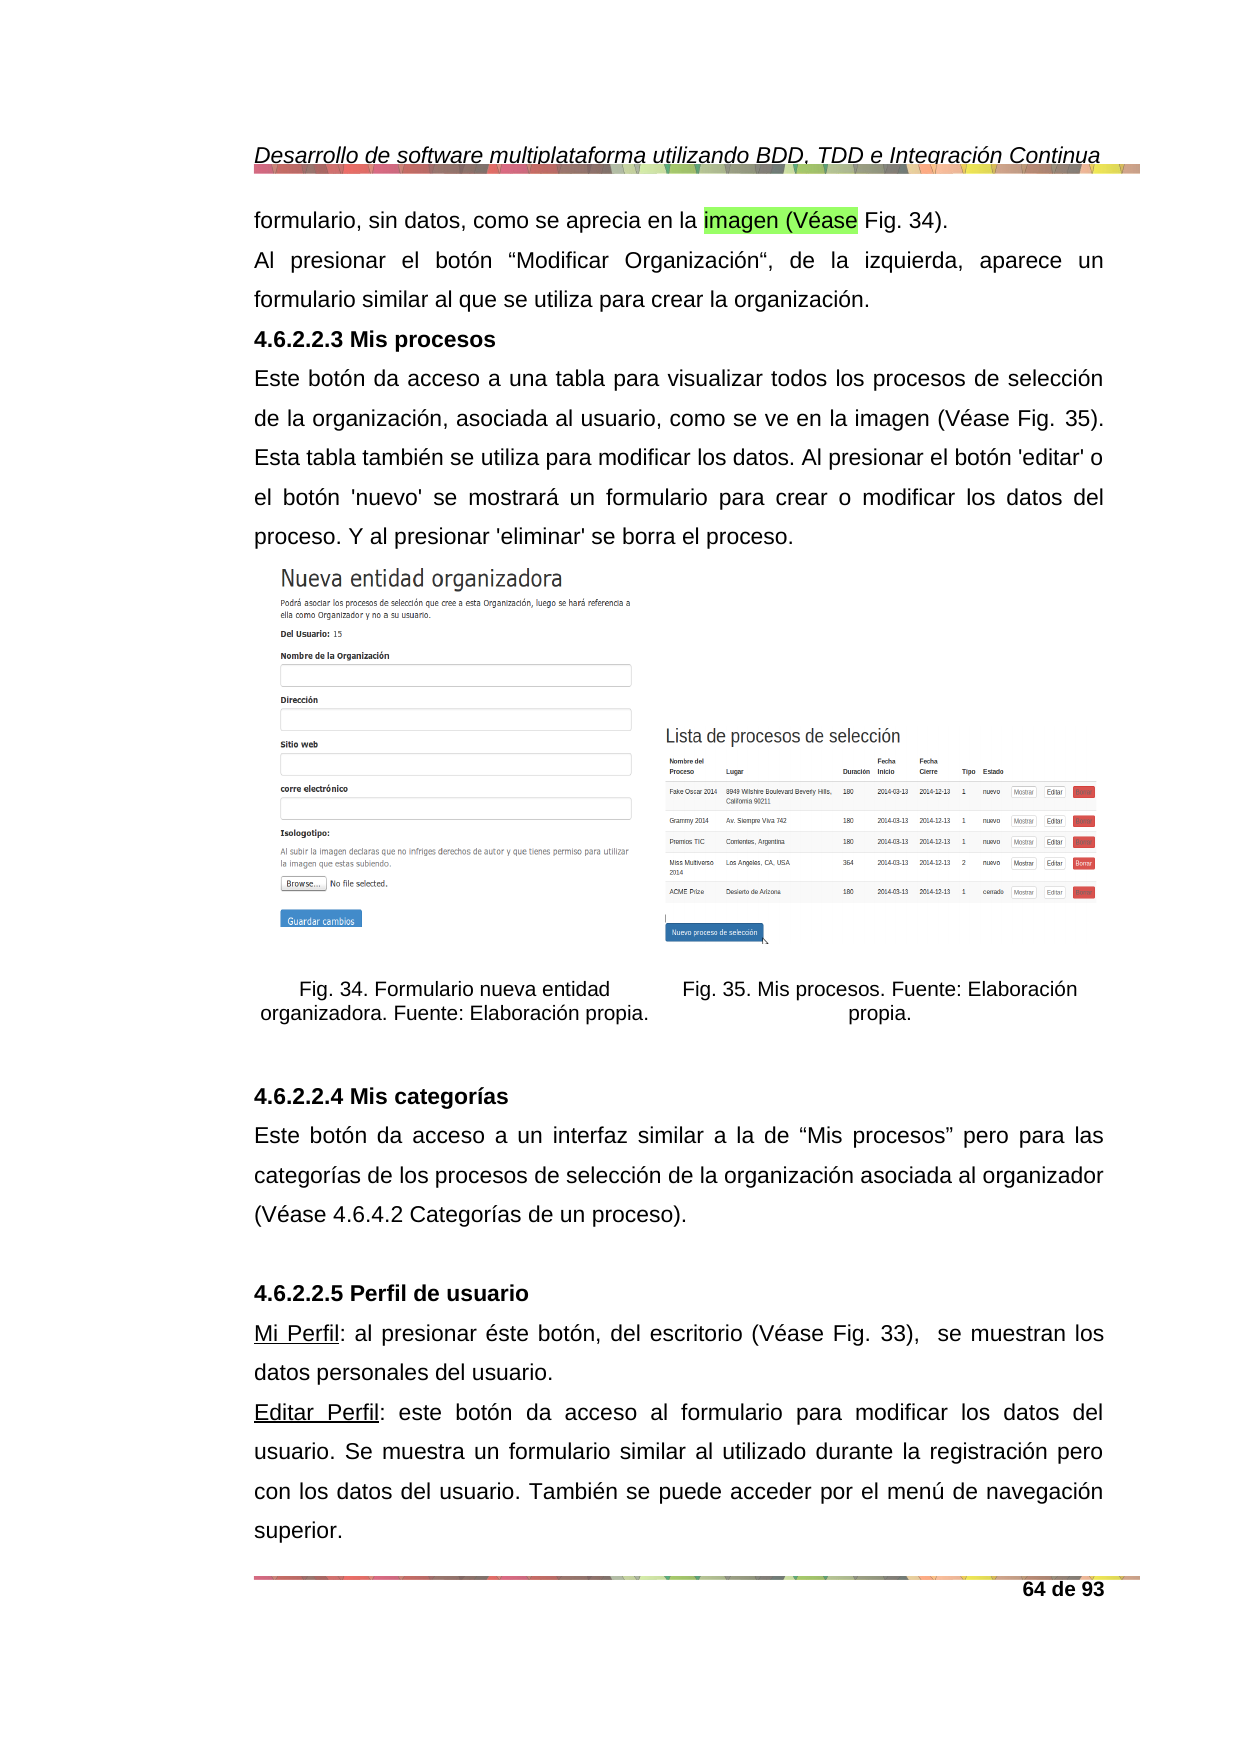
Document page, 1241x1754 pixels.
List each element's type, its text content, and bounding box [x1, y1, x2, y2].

text Este botón da acceso a una tabla para visualizar todos los procesos de selección de la organización, asociada al usuario, como se ve en la imagen (Véase Fig. 35). Esta tabla también se utiliza para modificar los datos. Al presionar el botón 'editar' o el botón 'nuevo' se mostrará un formulario para crear o modificar los datos del proceso. Y al presionar 'eliminar' se borra el proceso. [254, 365, 1104, 549]
text 4.6.2.2.3 Mis procesos [254, 326, 1104, 352]
text Mi Perfil: al presionar éste botón, del escritorio (Véase Fig. 33), se muestran los datos personales del usuario. [254, 1320, 1104, 1386]
text Este botón da acceso a un interfaz similar a la de “Mis procesos” pero para las categorías de los procesos de selección de la organización asociada al organizador (Véase 4.6.4.2 Categorías de un proceso). [254, 1122, 1104, 1228]
picture [277, 568, 633, 927]
text Al presionar el botón “Modificar Organización“, de la izquierda, aparece un formulario similar al que se utiliza para crear la organización. [254, 247, 1104, 313]
text 4.6.2.2.4 Mis categorías [254, 1083, 1104, 1109]
text 4.6.2.2.5 Perfil de usuario [254, 1280, 1104, 1307]
table_cell Fig. 34. Formulario nueva entidad organizadora. Fuente: Elaboración propia. [254, 959, 655, 1043]
table_cell Fig. 35. Mis procesos. Fuente: Elaboración propia. [655, 959, 1104, 1043]
table_header [254, 563, 655, 959]
table_header [655, 563, 1104, 959]
picture [663, 726, 1097, 944]
text formulario, sin datos, como se aprecia en la imagen (Véase Fig. 34). [254, 207, 1104, 234]
text Editar Perfil: este botón da acceso al formulario para modificar los datos del usuario. Se muestra un formulario similar al utilizado durante la registración pero con los datos del usuario. También se puede acceder por el menú de navegación superior. [254, 1399, 1104, 1543]
